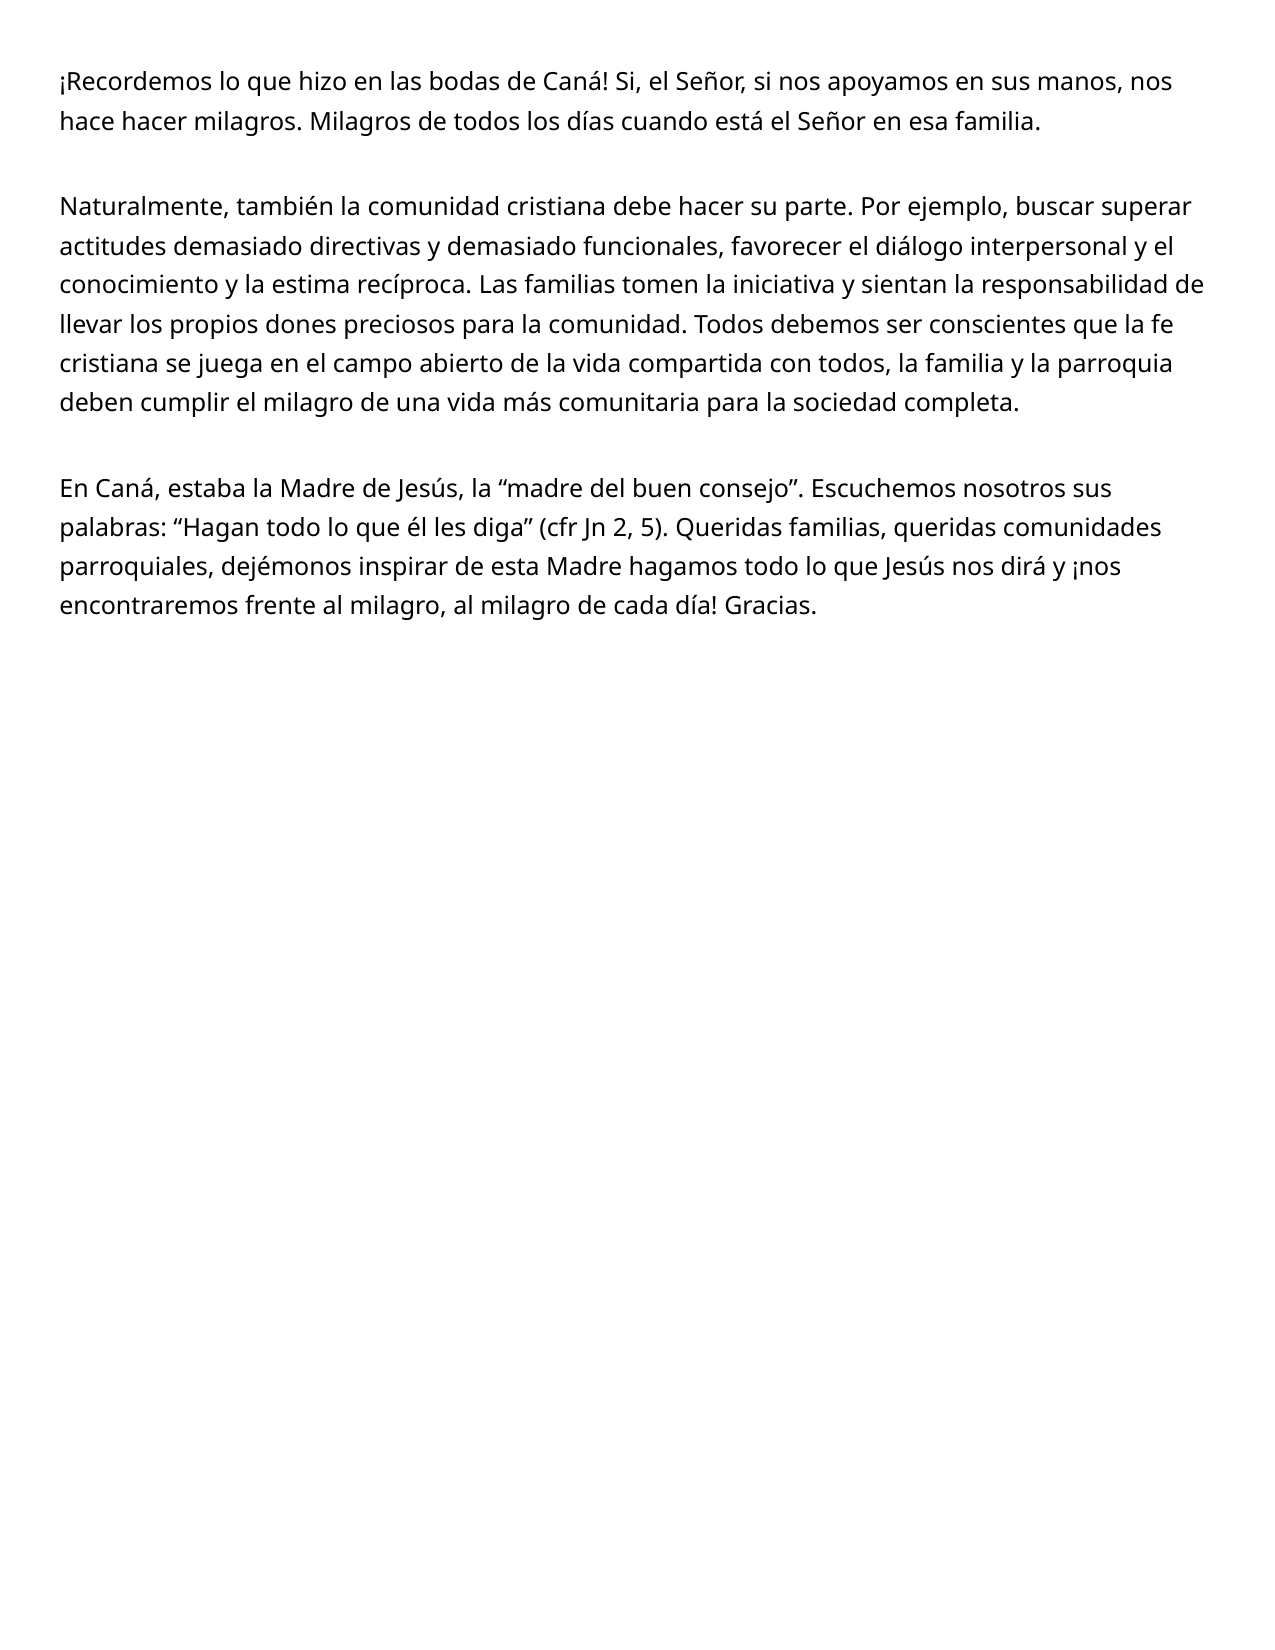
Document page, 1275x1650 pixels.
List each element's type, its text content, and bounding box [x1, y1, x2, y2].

text ¡Recordemos lo que hizo en las bodas de Caná! Si, el Señor, si nos apoyamos en sus manos, nos hace hacer milagros. Milagros de todos los días cuando está el Señor en esa familia. [59, 59, 1216, 137]
text Naturalmente, también la comunidad cristiana debe hacer su parte. Por ejemplo, buscar superar actitudes demasiado directivas y demasiado funcionales, favorecer el diálogo interpersonal y el conocimiento y la estima recíproca. Las familias tomen la iniciativa y sientan la responsabilidad de llevar los propios dones preciosos para la comunidad. Todos debemos ser conscientes que la fe cristiana se juega en el campo abierto de la vida compartida con todos, la familia y la parroquia deben cumplir el milagro de una vida más comunitaria para la sociedad completa. [59, 184, 1216, 418]
text En Caná, estaba la Madre de Jesús, la “madre del buen consejo”. Escuchemos nosotros sus palabras: “Hagan todo lo que él les diga” (cfr Jn 2, 5). Queridas familias, queridas comunidades parroquiales, dejémonos inspirar de esta Madre hagamos todo lo que Jesús nos dirá y ¡nos encontraremos frente al milagro, al milagro de cada día! Gracias. [59, 465, 1216, 622]
